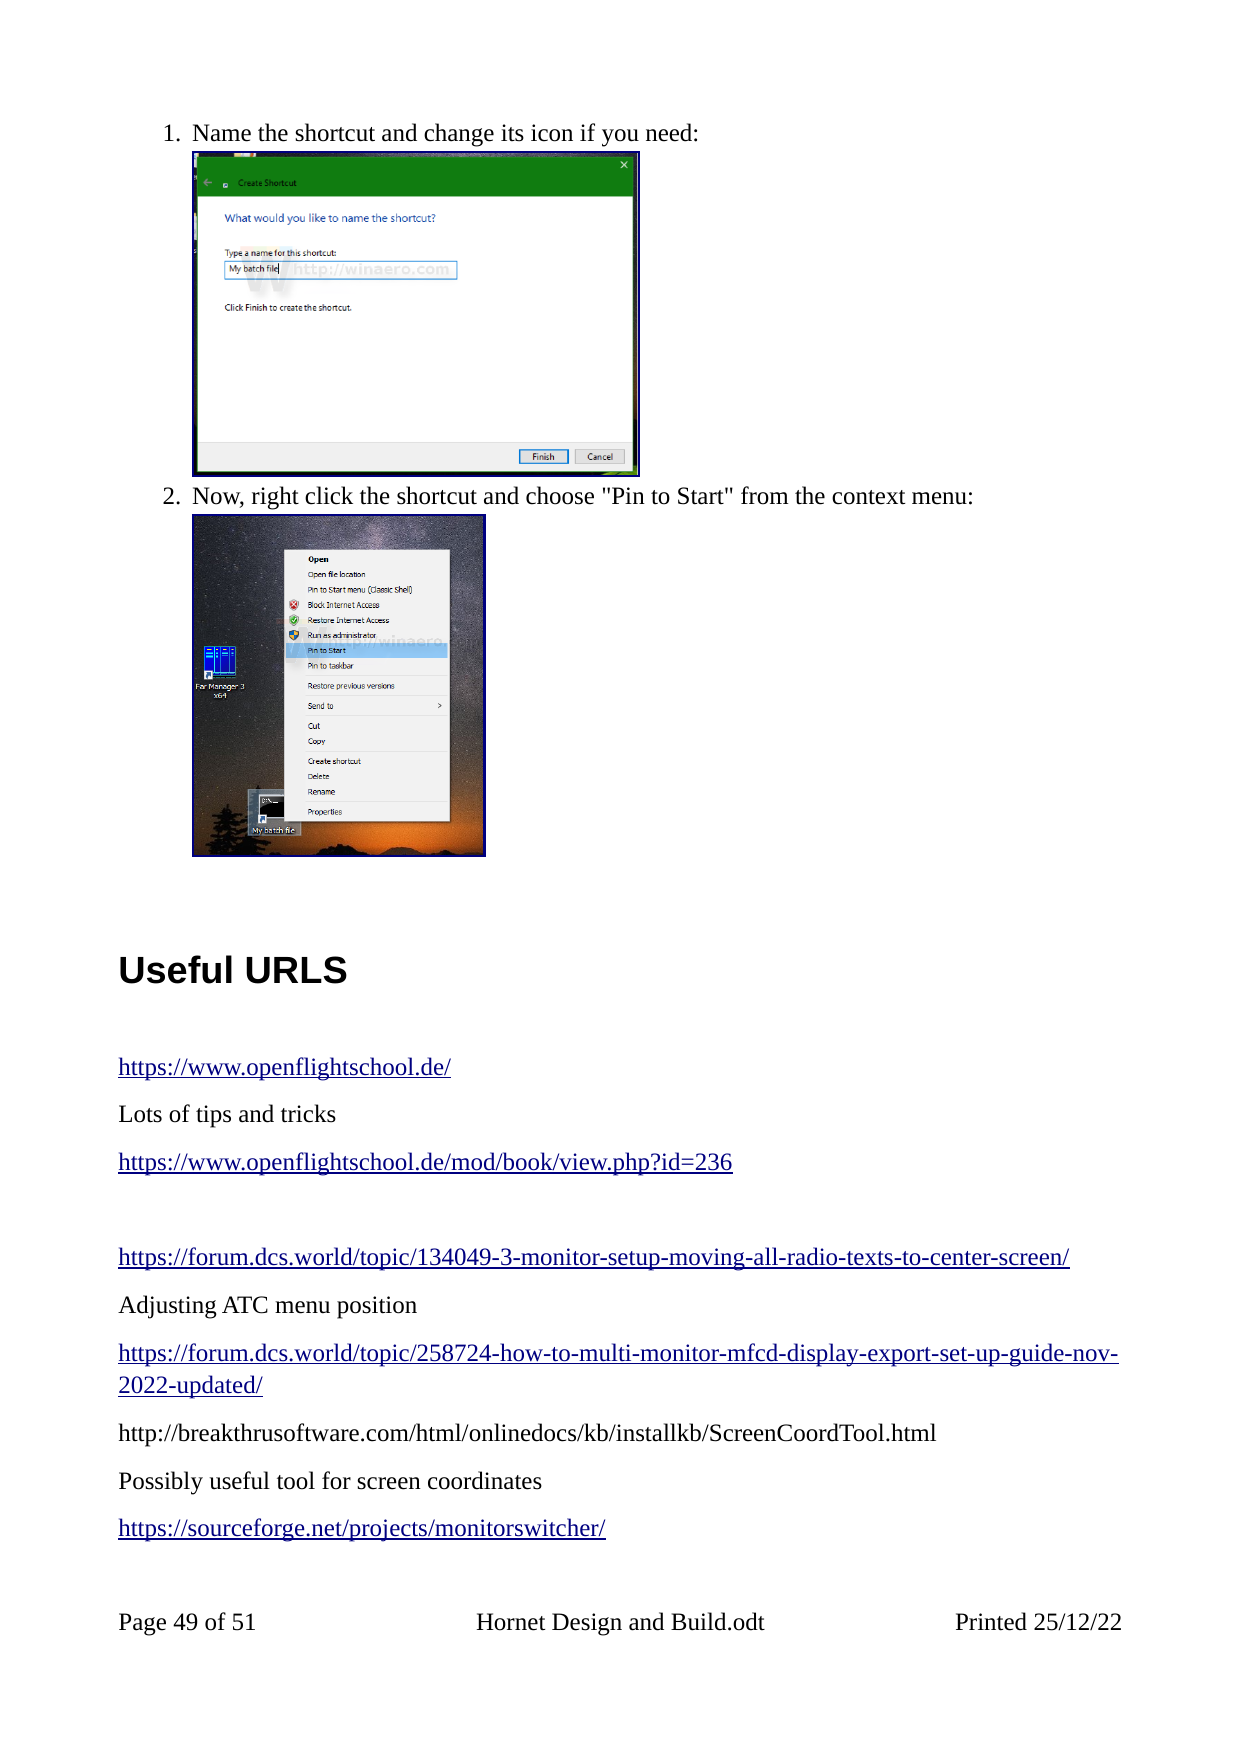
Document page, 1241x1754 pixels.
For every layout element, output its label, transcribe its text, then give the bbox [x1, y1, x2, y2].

list Name the shortcut and change its icon if you need: [162, 118, 1122, 477]
text https://sourceforge.net/projects/monitorswitcher/ [118, 1513, 1122, 1542]
text https://forum.dcs.world/topic/134049-3-monitor-setup-moving-all-radio-texts-to-center-screen/ [118, 1242, 1122, 1271]
text Adjusting ATC menu position [118, 1290, 1122, 1319]
text Possibly useful tool for screen coordinates [118, 1466, 1122, 1494]
picture [194, 153, 638, 475]
list Now, right click the shortcut and choose "Pin to Start" from the context menu: [162, 481, 1122, 857]
text http://breakthrusoftware.com/html/onlinedocs/kb/installkb/ScreenCoordTool.html [118, 1418, 1122, 1447]
subtitle Useful URLS [118, 948, 1122, 992]
picture [194, 516, 483, 855]
text https://forum.dcs.world/topic/258724-how-to-multi-monitor-mfcd-display-export-set-up-guide-nov-2022-updated/ [118, 1338, 1122, 1399]
text Lots of tips and tricks [118, 1099, 1122, 1128]
text https://www.openflightschool.de/mod/book/view.php?id=236 [118, 1147, 1122, 1176]
text https://www.openflightschool.de/ [118, 1052, 1122, 1081]
